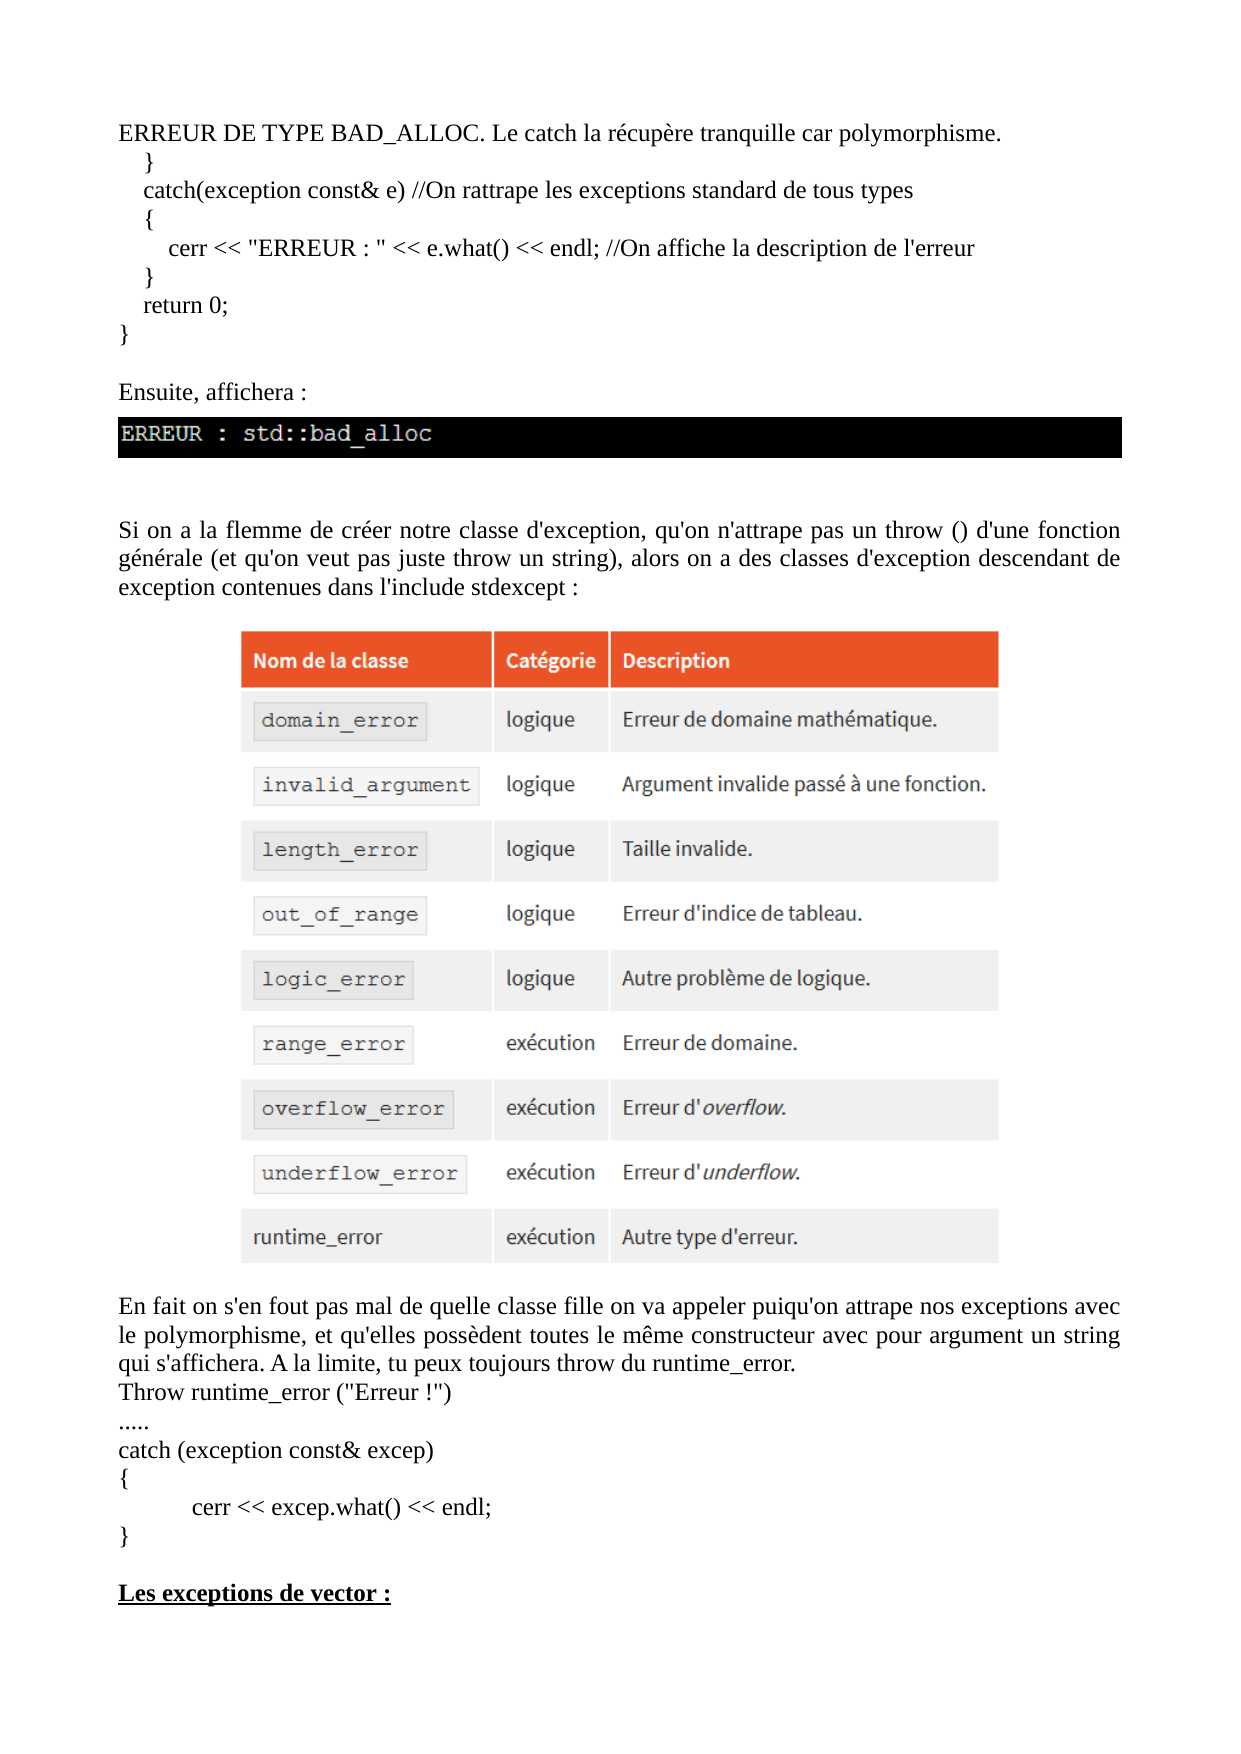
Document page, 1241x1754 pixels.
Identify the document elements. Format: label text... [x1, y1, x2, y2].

text } [118, 1521, 1122, 1550]
text Ensuite, affichera : [118, 377, 1122, 406]
text cerr << excep.what() << endl; [118, 1492, 1122, 1521]
text catch (exception const& excep) [118, 1435, 1122, 1463]
text return 0; [118, 291, 1122, 319]
text Si on a la flemme de créer notre classe d'exception, qu'on n'attrape pas un throw () d'une fonction générale (et qu'on veut pas juste throw un string), alors on a des classes d'exception descendant de exception contenues dans l'include stdexcept : [118, 515, 1122, 601]
text ERREUR DE TYPE BAD_ALLOC. Le catch la récupère tranquille car polymorphisme. [118, 118, 1122, 147]
text } [118, 147, 1122, 176]
text Throw runtime_error ("Erreur !") [118, 1377, 1122, 1406]
text } [118, 262, 1122, 291]
text cerr << "ERREUR : " << e.what() << endl; //On affiche la description de l'erreur [118, 233, 1122, 262]
text catch(exception const& e) //On rattrape les exceptions standard de tous types [118, 176, 1122, 204]
text { [118, 1463, 1122, 1492]
text Les exceptions de vector : [118, 1578, 1122, 1607]
text ..... [118, 1406, 1122, 1435]
text En fait on s'en fout pas mal de quelle classe fille on va appeler puiqu'on attrape nos exceptions avec le polymorphisme, et qu'elles possèdent toutes le même constructeur avec pour argument un string qui s'affichera. A la limite, tu peux toujours throw du runtime_error. [118, 1291, 1122, 1377]
text { [118, 204, 1122, 233]
text } [118, 319, 1122, 348]
